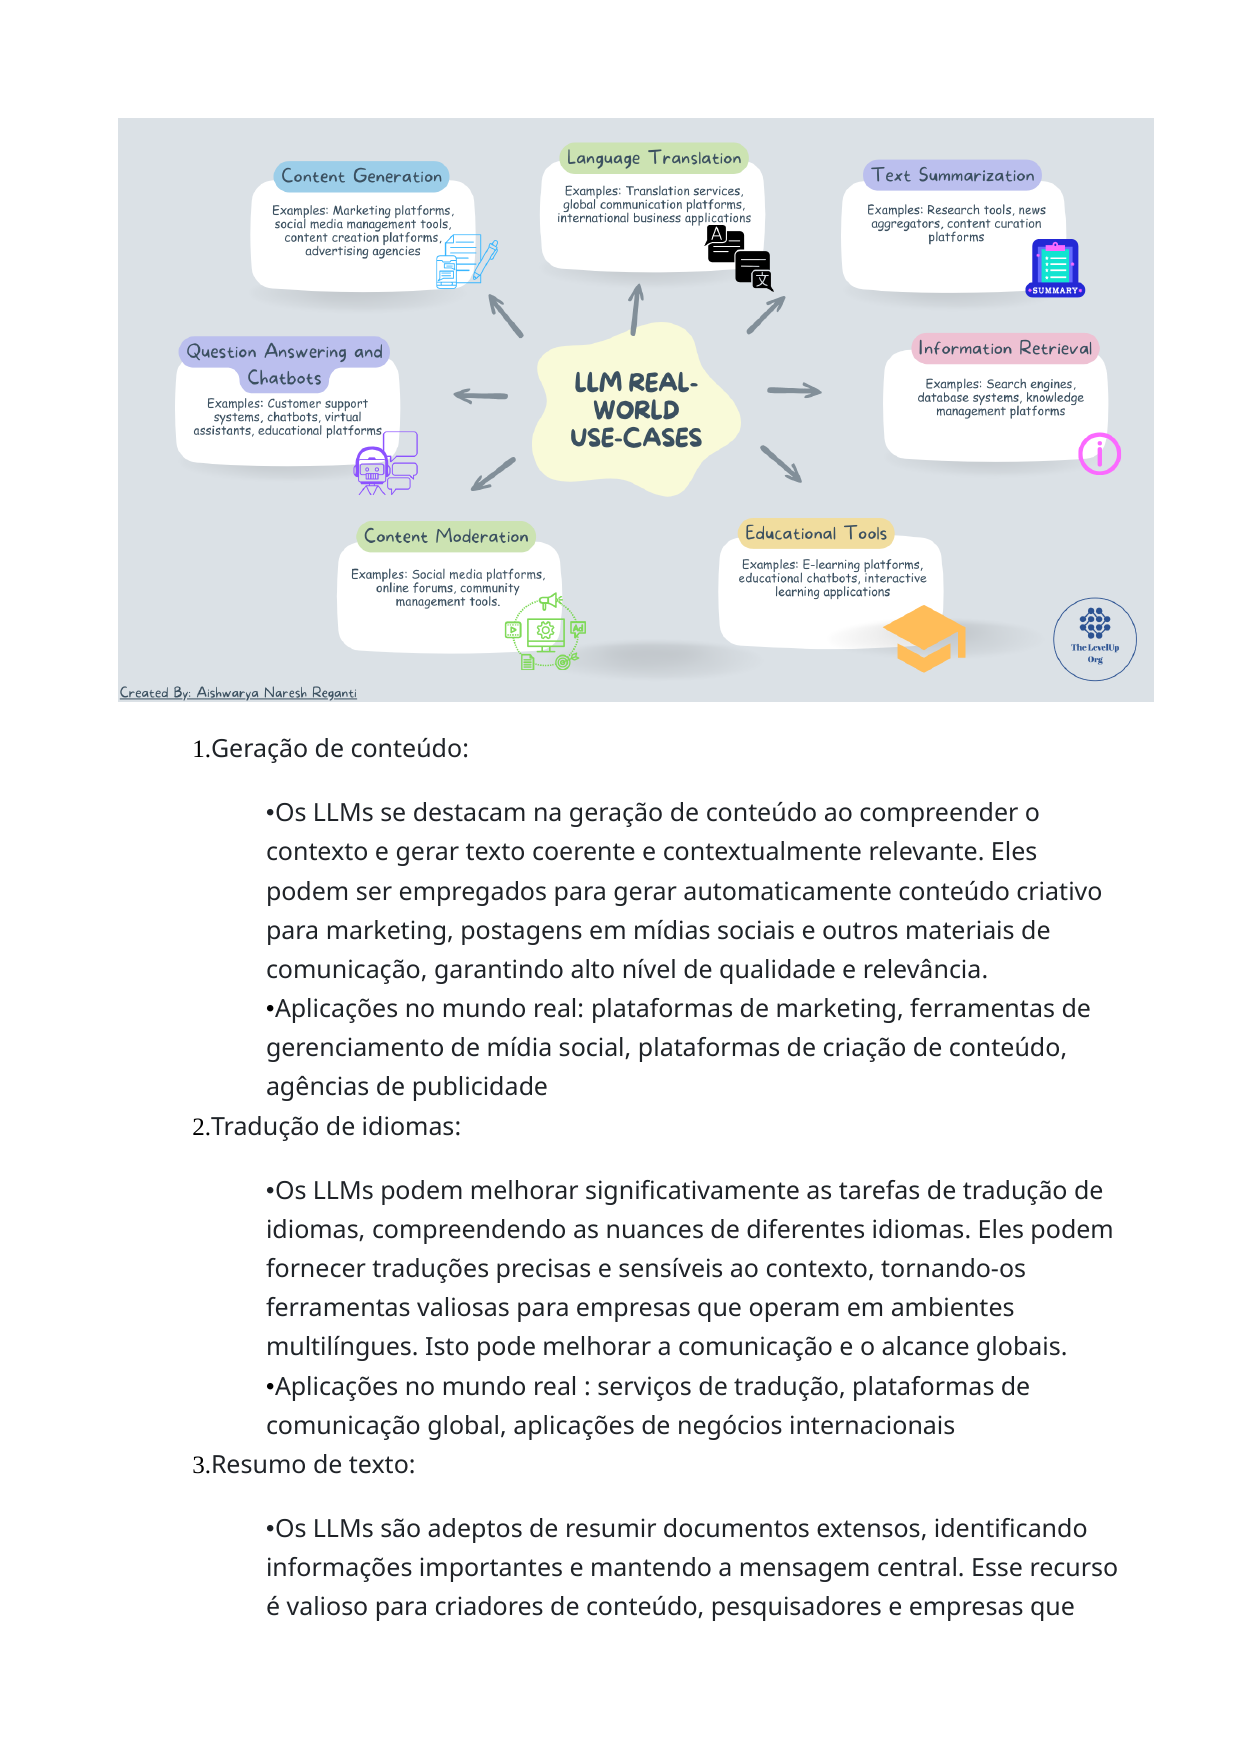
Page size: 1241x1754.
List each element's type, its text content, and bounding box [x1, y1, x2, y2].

list Aplicações no mundo real: plataformas de marketing, ferramentas de gerenciamento de mídia social, plataformas de criação de conteúdo, agências de publicidade [118, 991, 1122, 1103]
list Tradução de idiomas: [118, 1108, 1122, 1142]
list Geração de conteúdo: [118, 731, 1122, 765]
list Resumo de texto: [118, 1446, 1122, 1481]
list Aplicações no mundo real : serviços de tradução, plataformas de comunicação global, aplicações de negócios internacionais [118, 1368, 1122, 1441]
list Os LLMs são adeptos de resumir documentos extensos, identificando informações importantes e mantendo a mensagem central. Esse recurso é valioso para criadores de conteúdo, pesquisadores e empresas que [118, 1511, 1122, 1623]
picture [118, 118, 1154, 702]
list Os LLMs se destacam na geração de conteúdo ao compreender o contexto e gerar texto coerente e contextualmente relevante. Eles podem ser empregados para gerar automaticamente conteúdo criativo para marketing, postagens em mídias sociais e outros materiais de comunicação, garantindo alto nível de qualidade e relevância. [118, 795, 1122, 986]
list Os LLMs podem melhorar significativamente as tarefas de tradução de idiomas, compreendendo as nuances de diferentes idiomas. Eles podem fornecer traduções precisas e sensíveis ao contexto, tornando-os ferramentas valiosas para empresas que operam em ambientes multilíngues. Isto pode melhorar a comunicação e o alcance globais. [118, 1172, 1122, 1363]
